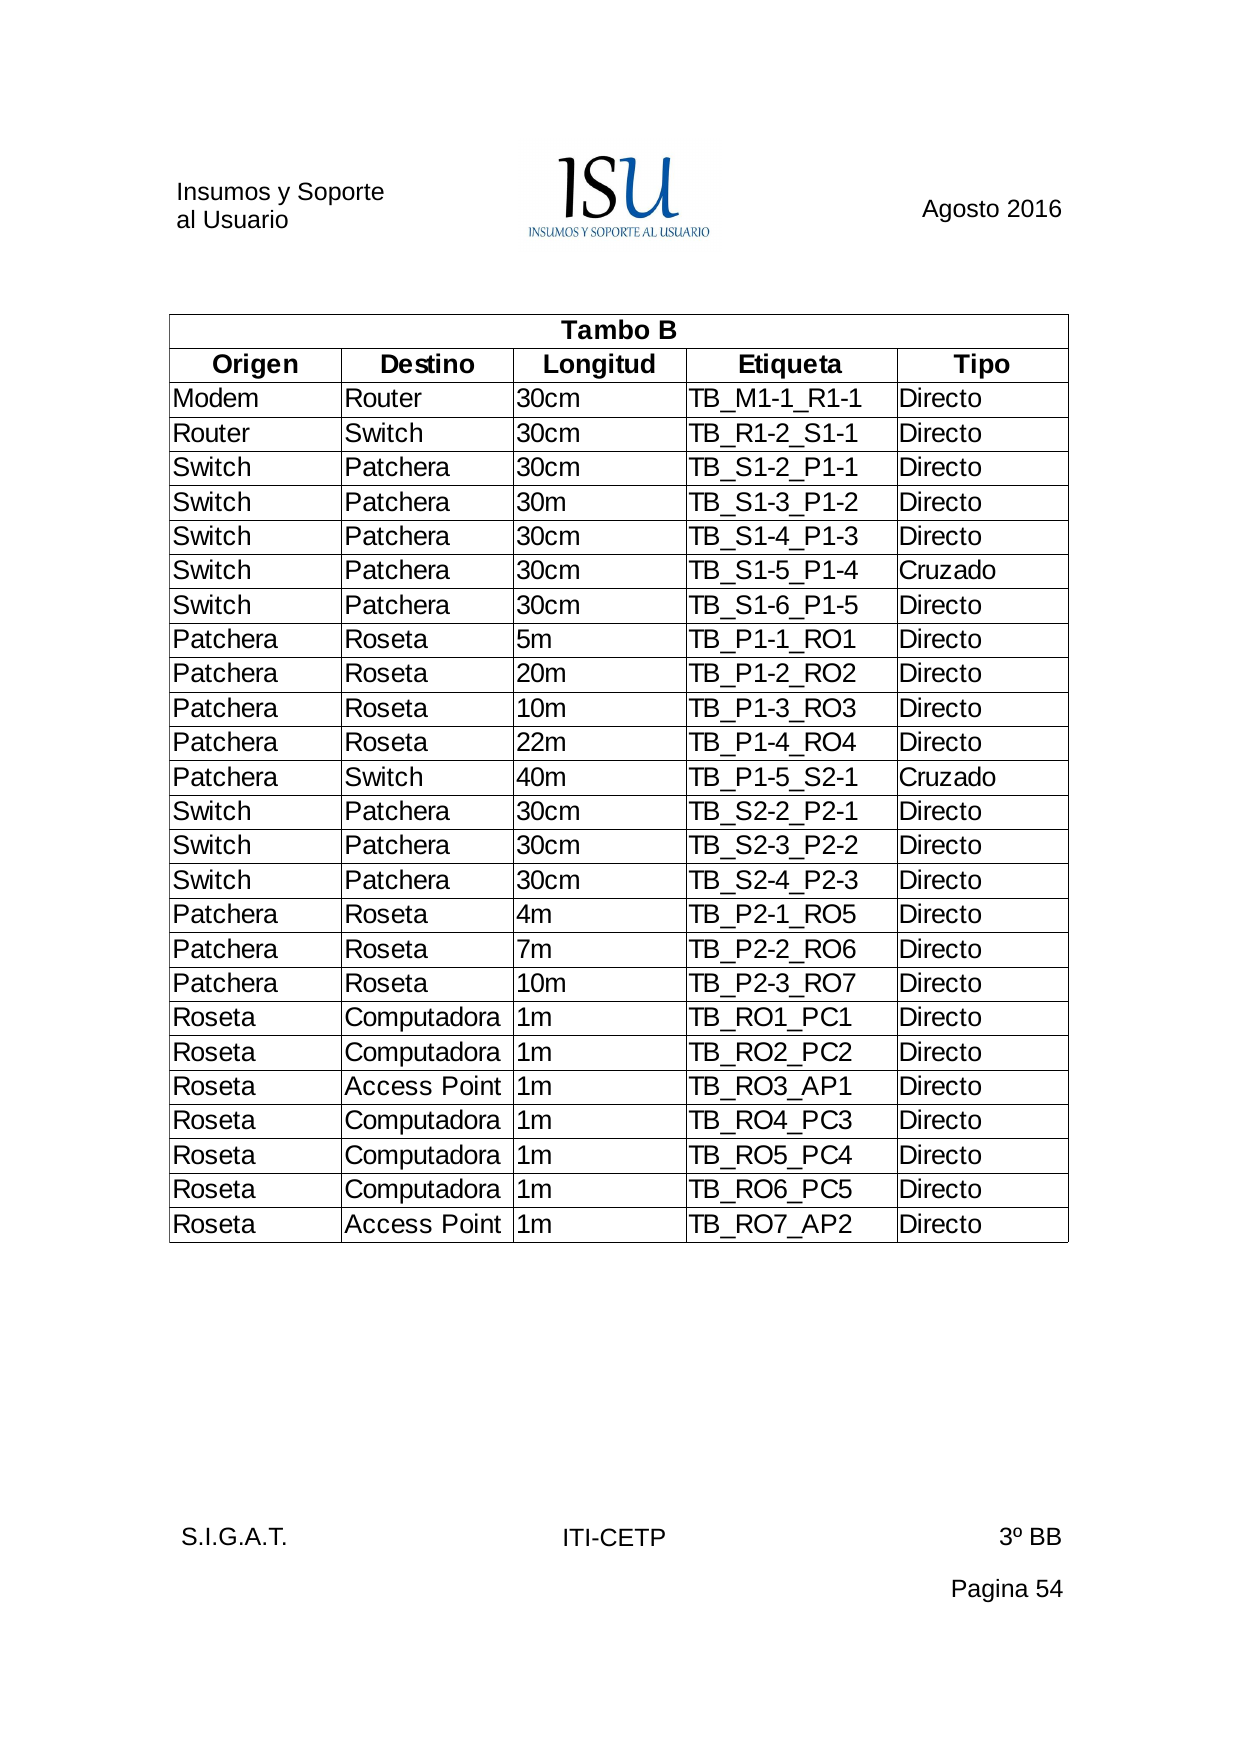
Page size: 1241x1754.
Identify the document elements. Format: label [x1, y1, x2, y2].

picture [517, 138, 723, 252]
